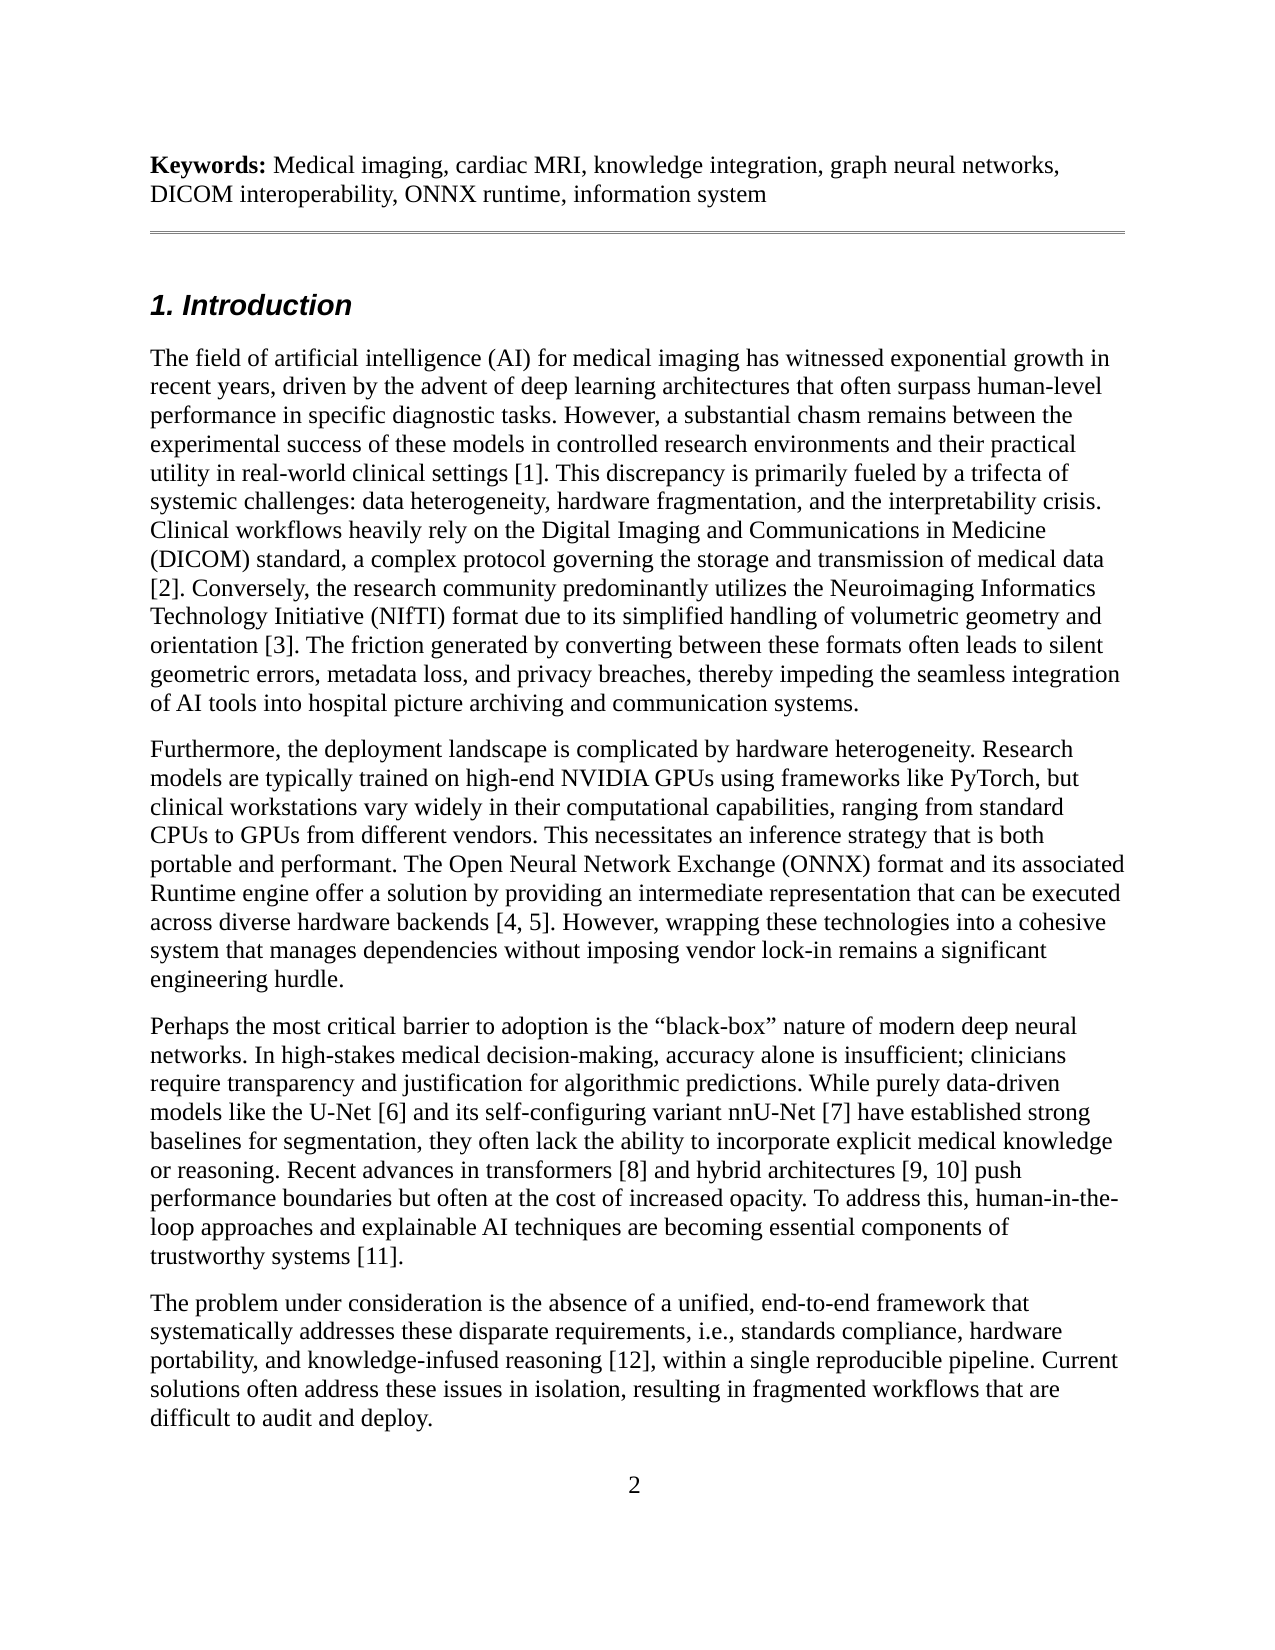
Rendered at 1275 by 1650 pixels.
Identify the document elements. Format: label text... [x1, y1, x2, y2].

subtitle 1. Introduction [150, 288, 1125, 321]
text The problem under consideration is the absence of a unified, end-to-end framework that systematically addresses these disparate requirements, i.e., standards compliance, hardware portability, and knowledge-infused reasoning [12], within a single reproducible pipeline. Current solutions often address these issues in isolation, resulting in fragmented workflows that are difficult to audit and deploy. [150, 1288, 1125, 1431]
text The field of artificial intelligence (AI) for medical imaging has witnessed exponential growth in recent years, driven by the advent of deep learning architectures that often surpass human-level performance in specific diagnostic tasks. However, a substantial chasm remains between the experimental success of these models in controlled research environments and their practical utility in real-world clinical settings [1]. This discrepancy is primarily fueled by a trifecta of systemic challenges: data heterogeneity, hardware fragmentation, and the interpretability crisis. Clinical workflows heavily rely on the Digital Imaging and Communications in Medicine (DICOM) standard, a complex protocol governing the storage and transmission of medical data [2]. Conversely, the research community predominantly utilizes the Neuroimaging Informatics Technology Initiative (NIfTI) format due to its simplified handling of volumetric geometry and orientation [3]. The friction generated by converting between these formats often leads to silent geometric errors, metadata loss, and privacy breaches, thereby impeding the seamless integration of AI tools into hospital picture archiving and communication systems. [150, 343, 1125, 716]
text Keywords: Medical imaging, cardiac MRI, knowledge integration, graph neural networks, DICOM interoperability, ONNX runtime, information system [150, 150, 1125, 207]
text Furthermore, the deployment landscape is complicated by hardware heterogeneity. Research models are typically trained on high-end NVIDIA GPUs using frameworks like PyTorch, but clinical workstations vary widely in their computational capabilities, ranging from standard CPUs to GPUs from different vendors. This necessitates an inference strategy that is both portable and performant. The Open Neural Network Exchange (ONNX) format and its associated Runtime engine offer a solution by providing an intermediate representation that can be executed across diverse hardware backends [4, 5]. However, wrapping these technologies into a cohesive system that manages dependencies without imposing vendor lock-in remains a significant engineering hurdle. [150, 734, 1125, 993]
text Perhaps the most critical barrier to adoption is the “black-box” nature of modern deep neural networks. In high-stakes medical decision-making, accuracy alone is insufficient; clinicians require transparency and justification for algorithmic predictions. While purely data-driven models like the U-Net [6] and its self-configuring variant nnU-Net [7] have established strong baselines for segmentation, they often lack the ability to incorporate explicit medical knowledge or reasoning. Recent advances in transformers [8] and hybrid architectures [9, 10] push performance boundaries but often at the cost of increased opacity. To address this, human-in-the-loop approaches and explainable AI techniques are becoming essential components of trustworthy systems [11]. [150, 1011, 1125, 1270]
